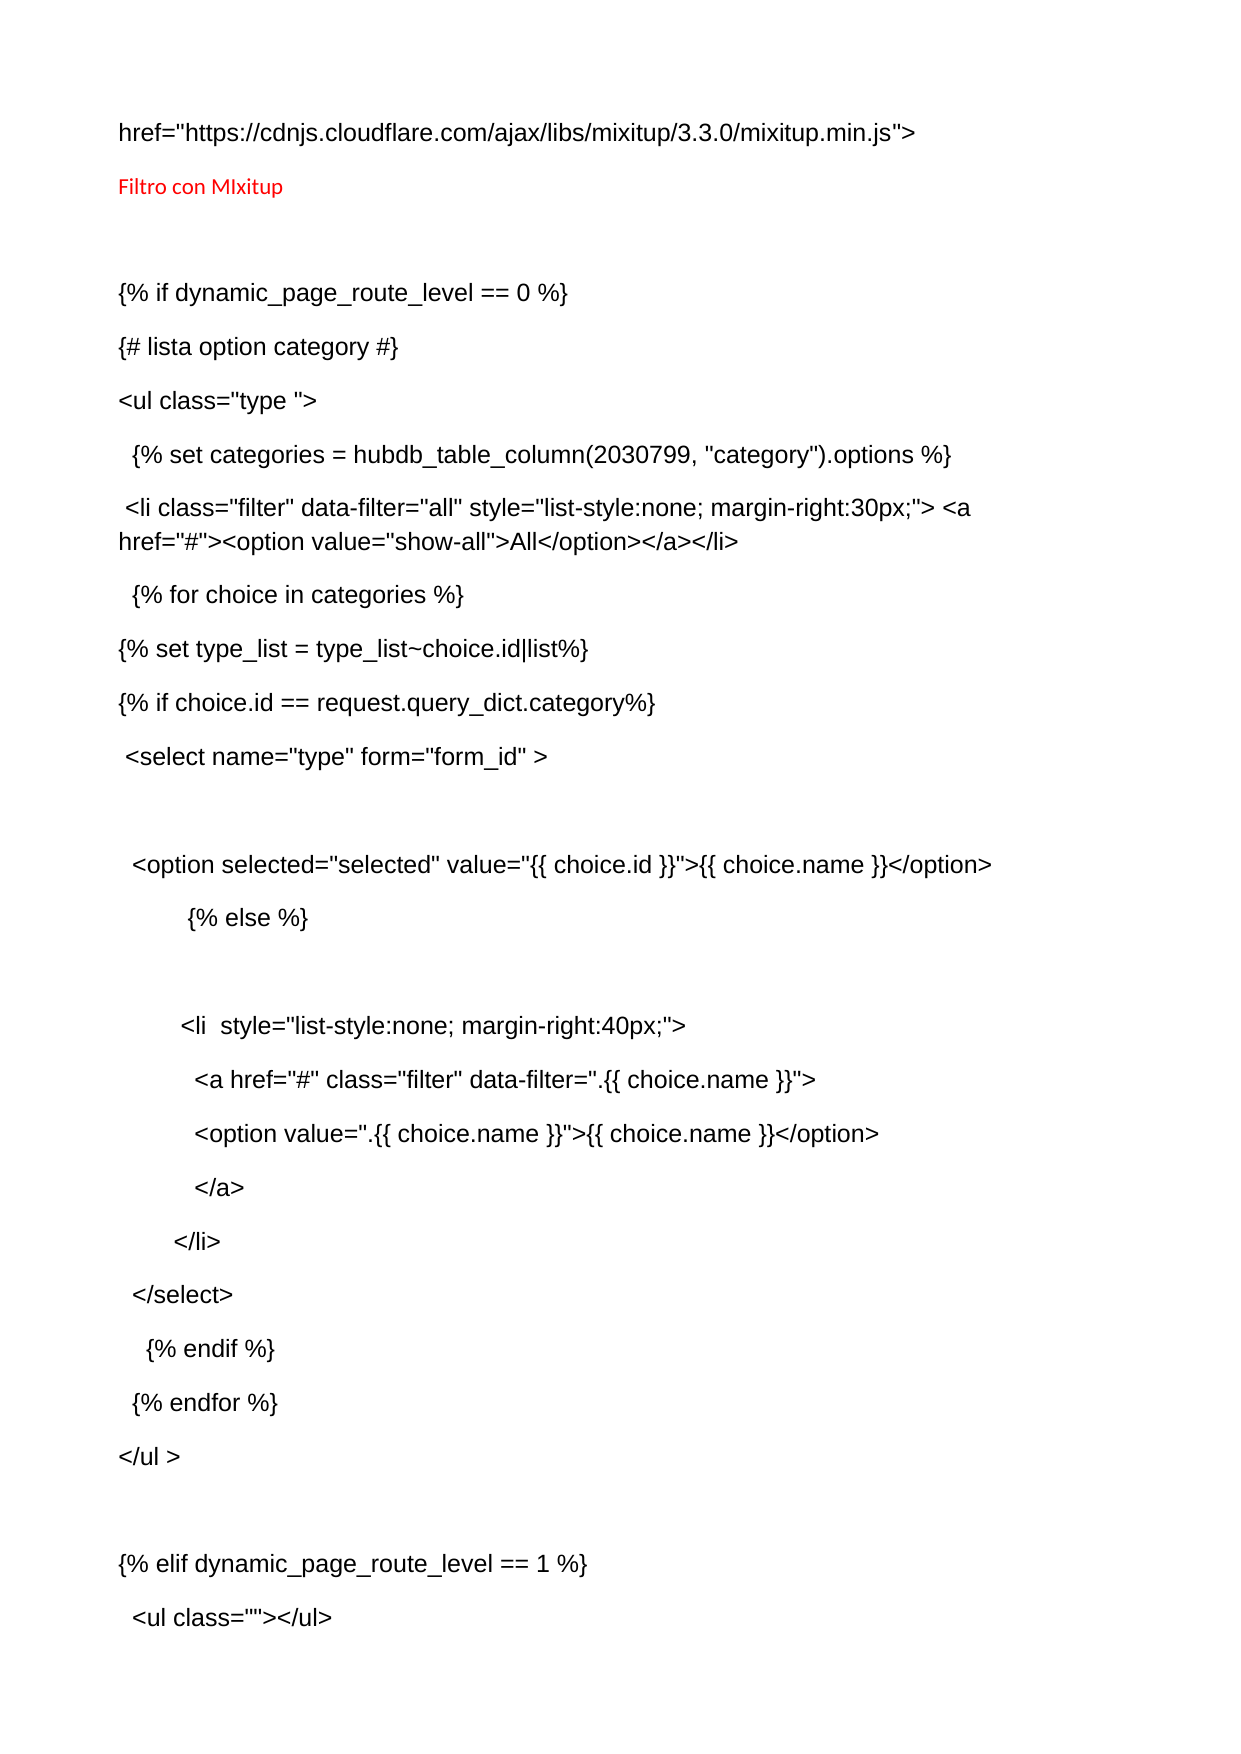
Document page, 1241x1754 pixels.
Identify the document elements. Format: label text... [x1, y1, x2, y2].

text {% endfor %} [118, 1388, 1122, 1417]
text {% endif %} [118, 1334, 1122, 1363]
text <li class="filter" data-filter="all" style="list-style:none; margin-right:30px;"> <a href="#"><option value="show-all">All</option></a></li> [118, 493, 1122, 555]
text </ul > [118, 1442, 1122, 1471]
text <option value=".{{ choice.name }}">{{ choice.name }}</option> [118, 1119, 1122, 1148]
text {# lista option category #} [118, 332, 1122, 361]
text </a> [118, 1173, 1122, 1201]
text Filtro con MIxitup [118, 172, 1122, 200]
text {% elif dynamic_page_route_level == 1 %} [118, 1549, 1122, 1578]
text {% else %} [118, 903, 1122, 932]
text href="https://cdnjs.cloudflare.com/ajax/libs/mixitup/3.3.0/mixitup.min.js"> [118, 118, 1122, 147]
text <a href="#" class="filter" data-filter=".{{ choice.name }}"> [118, 1065, 1122, 1094]
text <option selected="selected" value="{{ choice.id }}">{{ choice.name }}</option> [118, 849, 1122, 878]
text {% if choice.id == request.query_dict.category%} [118, 688, 1122, 717]
text <ul class="type "> [118, 386, 1122, 414]
text </select> [118, 1280, 1122, 1309]
text {% set categories = hubdb_table_column(2030799, "category").options %} [118, 439, 1122, 468]
text {% if dynamic_page_route_level == 0 %} [118, 278, 1122, 307]
text {% for choice in categories %} [118, 580, 1122, 609]
text <select name="type" form="form_id" > [118, 742, 1122, 771]
text </li> [118, 1227, 1122, 1255]
text {% set type_list = type_list~choice.id|list%} [118, 634, 1122, 663]
text <ul class=""></ul> [118, 1603, 1122, 1631]
text <li style="list-style:none; margin-right:40px;"> [118, 1011, 1122, 1040]
